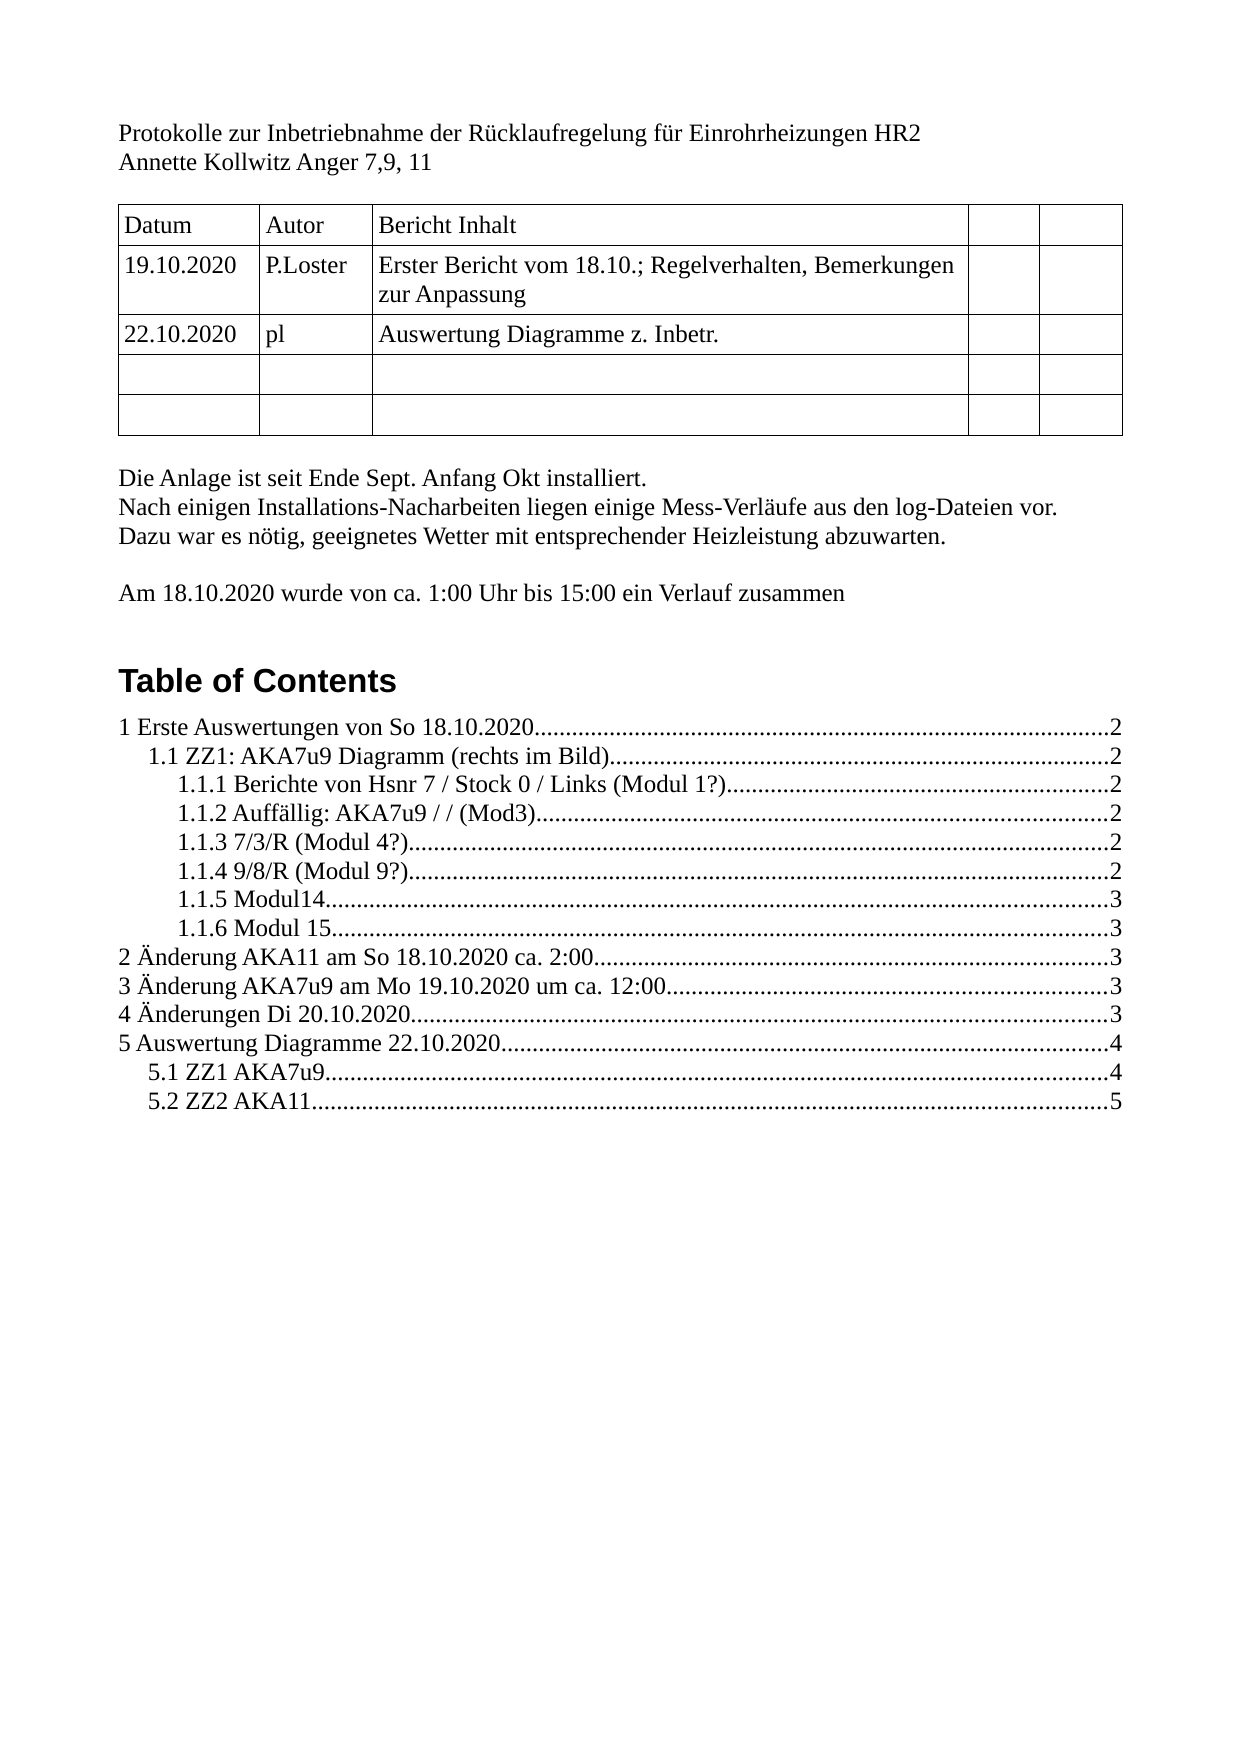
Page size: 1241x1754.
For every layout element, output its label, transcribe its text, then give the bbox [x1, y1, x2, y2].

text 5.1 ZZ1 AKA7u9 4 [148, 1057, 1122, 1086]
text 1.1.4 9/8/R (Modul 9?) 2 [177, 856, 1122, 884]
table_cell [969, 315, 1039, 354]
table_cell [373, 395, 968, 435]
text Protokolle zur Inbetriebnahme der Rücklaufregelung für Einrohrheizungen HR2 [118, 118, 1122, 147]
table_cell [1040, 246, 1122, 314]
table_header [969, 205, 1039, 245]
table_cell Auswertung Diagramme z. Inbetr. [373, 315, 968, 354]
text Die Anlage ist seit Ende Sept. Anfang Okt installiert. [118, 463, 1122, 492]
subtitle Table of Contents [118, 661, 1122, 699]
table_header Autor [260, 205, 372, 245]
text Am 18.10.2020 wurde von ca. 1:00 Uhr bis 15:00 ein Verlauf zusammen [118, 578, 1122, 607]
table_cell [1040, 315, 1122, 354]
table_cell [1040, 355, 1122, 394]
text Annette Kollwitz Anger 7,9, 11 [118, 147, 1122, 176]
text Dazu war es nötig, geeignetes Wetter mit entsprechender Heizleistung abzuwarten. [118, 521, 1122, 550]
text Nach einigen Installations-Nacharbeiten liegen einige Mess-Verläufe aus den log-Dateien vor. [118, 492, 1122, 521]
table_cell Erster Bericht vom 18.10.; Regelverhalten, Bemerkungen zur Anpassung [373, 246, 968, 314]
text 5 Auswertung Diagramme 22.10.2020 4 [118, 1028, 1122, 1057]
table_cell [260, 355, 372, 394]
text 1.1 ZZ1: AKA7u9 Diagramm (rechts im Bild) 2 [148, 741, 1122, 769]
text 1.1.6 Modul 15 3 [177, 913, 1122, 942]
text 1.1.1 Berichte von Hsnr 7 / Stock 0 / Links (Modul 1?) 2 [177, 769, 1122, 798]
table_cell 22.10.2020 [119, 315, 259, 354]
text 5.2 ZZ2 AKA11 5 [148, 1086, 1122, 1114]
table_cell [260, 395, 372, 435]
table_header [1040, 205, 1122, 245]
text 1.1.2 Auffällig: AKA7u9 / / (Mod3) 2 [177, 798, 1122, 827]
text 1.1.5 Modul14 3 [177, 884, 1122, 913]
table_cell P.Loster [260, 246, 372, 314]
table_cell [969, 355, 1039, 394]
table_cell [373, 355, 968, 394]
table_cell [119, 395, 259, 435]
table_cell pl [260, 315, 372, 354]
text 4 Änderungen Di 20.10.2020 3 [118, 999, 1122, 1028]
table_cell [119, 355, 259, 394]
table_cell [1040, 395, 1122, 435]
text 1 Erste Auswertungen von So 18.10.2020 2 [118, 712, 1122, 741]
text 1.1.3 7/3/R (Modul 4?) 2 [177, 827, 1122, 856]
table_header Bericht Inhalt [373, 205, 968, 245]
table_cell 19.10.2020 [119, 246, 259, 314]
table_header Datum [119, 205, 259, 245]
table_cell [969, 395, 1039, 435]
table_cell [969, 246, 1039, 314]
text 2 Änderung AKA11 am So 18.10.2020 ca. 2:00 3 [118, 942, 1122, 971]
text 3 Änderung AKA7u9 am Mo 19.10.2020 um ca. 12:00 3 [118, 971, 1122, 999]
